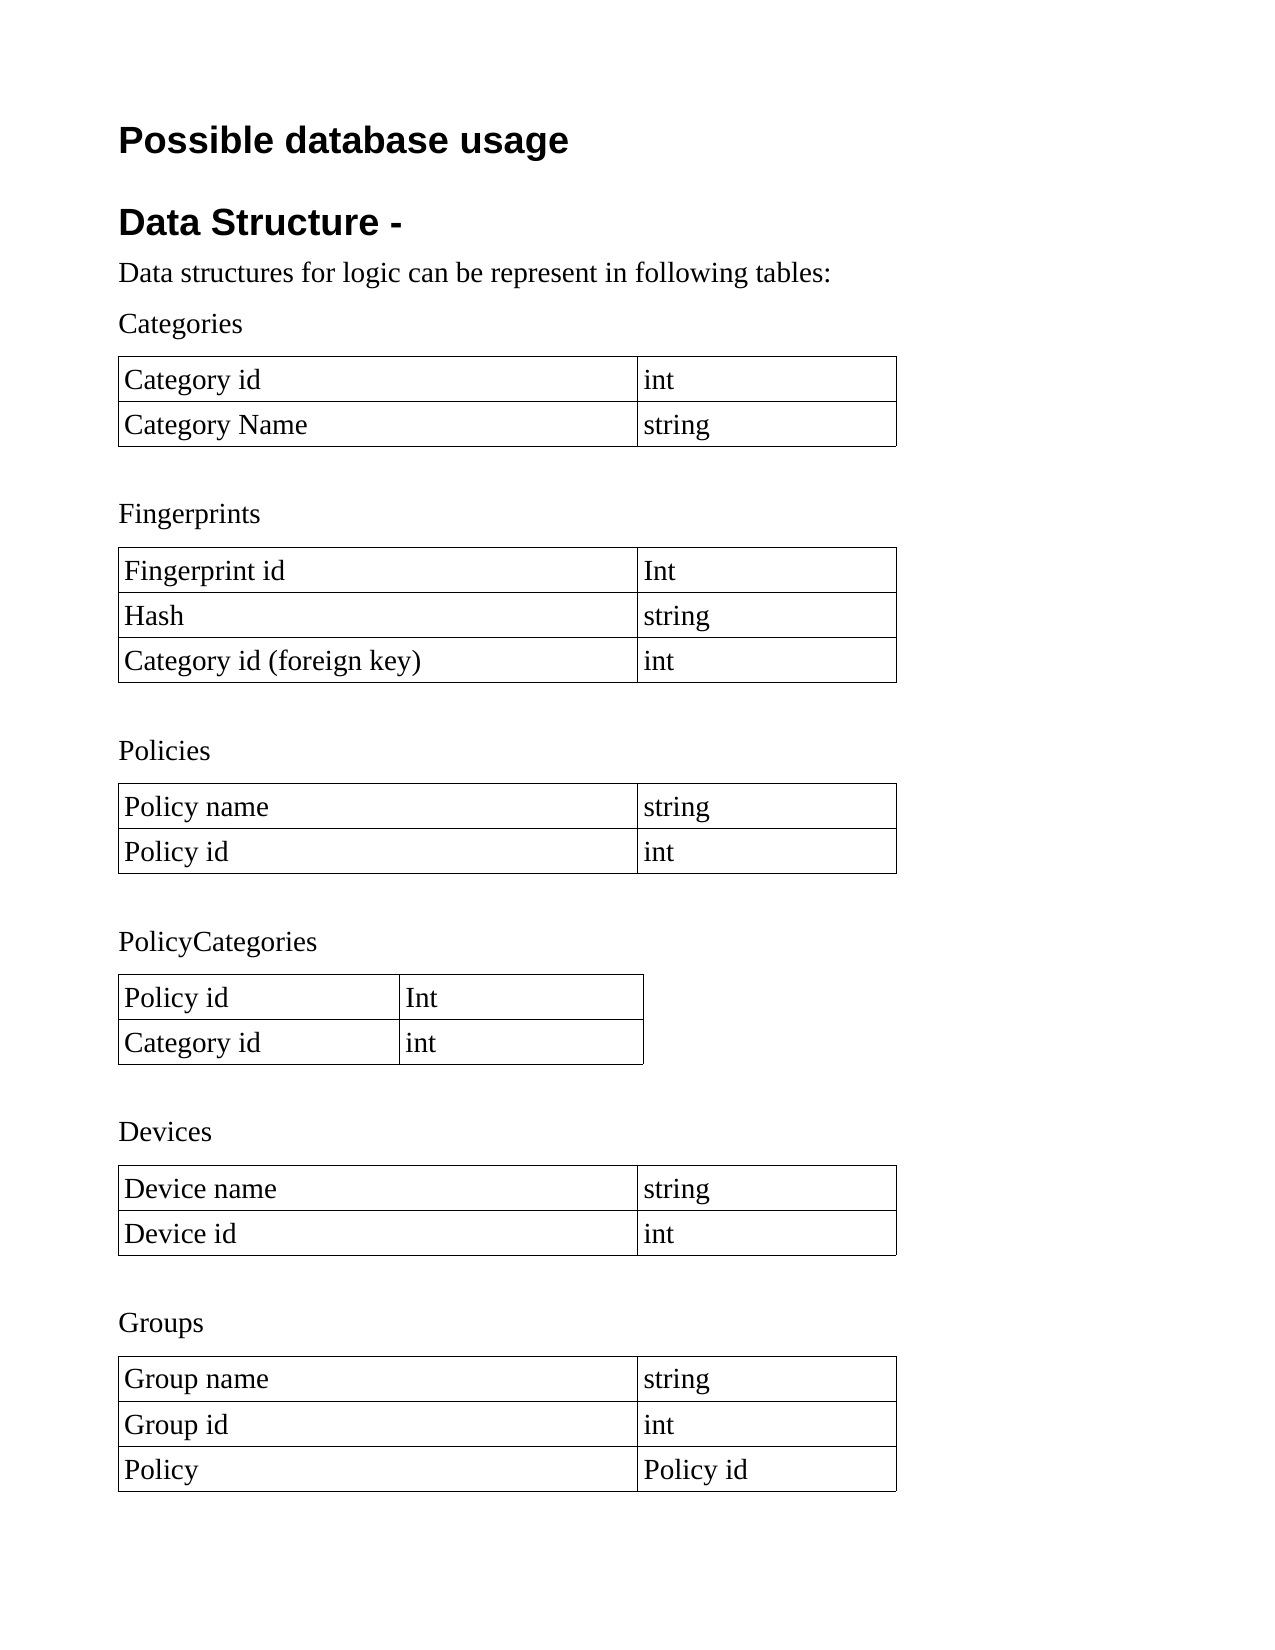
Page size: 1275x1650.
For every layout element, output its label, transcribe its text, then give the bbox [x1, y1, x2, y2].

subtitle Possible database usage [118, 118, 1157, 162]
table_header Policy id [119, 975, 399, 1019]
text Groups [118, 1306, 1157, 1339]
text Fingerprints [118, 497, 1157, 530]
table_header string [638, 784, 896, 828]
table_cell int [400, 1020, 643, 1064]
table_cell Policy id [638, 1447, 896, 1491]
table_cell int [638, 638, 896, 682]
table_cell Category id (foreign key) [119, 638, 637, 682]
table_cell int [638, 1402, 896, 1446]
text Policies [118, 733, 1157, 766]
table_header int [638, 357, 896, 401]
table_header Policy name [119, 784, 637, 828]
table_cell int [638, 829, 896, 873]
table_header Category id [119, 357, 637, 401]
table_header Device name [119, 1166, 637, 1210]
table_cell Device id [119, 1211, 637, 1255]
text Categories [118, 306, 1157, 339]
text Data structures for logic can be represent in following tables: [118, 255, 1157, 289]
table_header Group name [119, 1357, 637, 1401]
table_cell Policy id [119, 829, 637, 873]
table_header string [638, 1166, 896, 1210]
table_cell Group id [119, 1402, 637, 1446]
table_cell Policy [119, 1447, 637, 1491]
table_cell int [638, 1211, 896, 1255]
table_header string [638, 1357, 896, 1401]
text PolicyCategories [118, 924, 1157, 957]
table_cell string [638, 593, 896, 637]
subtitle Data Structure - [118, 199, 1157, 243]
text Devices [118, 1114, 1157, 1148]
table_header Int [638, 548, 896, 592]
table_cell Category id [119, 1020, 399, 1064]
table_cell Hash [119, 593, 637, 637]
table_cell Category Name [119, 402, 637, 446]
table_header Fingerprint id [119, 548, 637, 592]
table_cell string [638, 402, 896, 446]
table_header Int [400, 975, 643, 1019]
